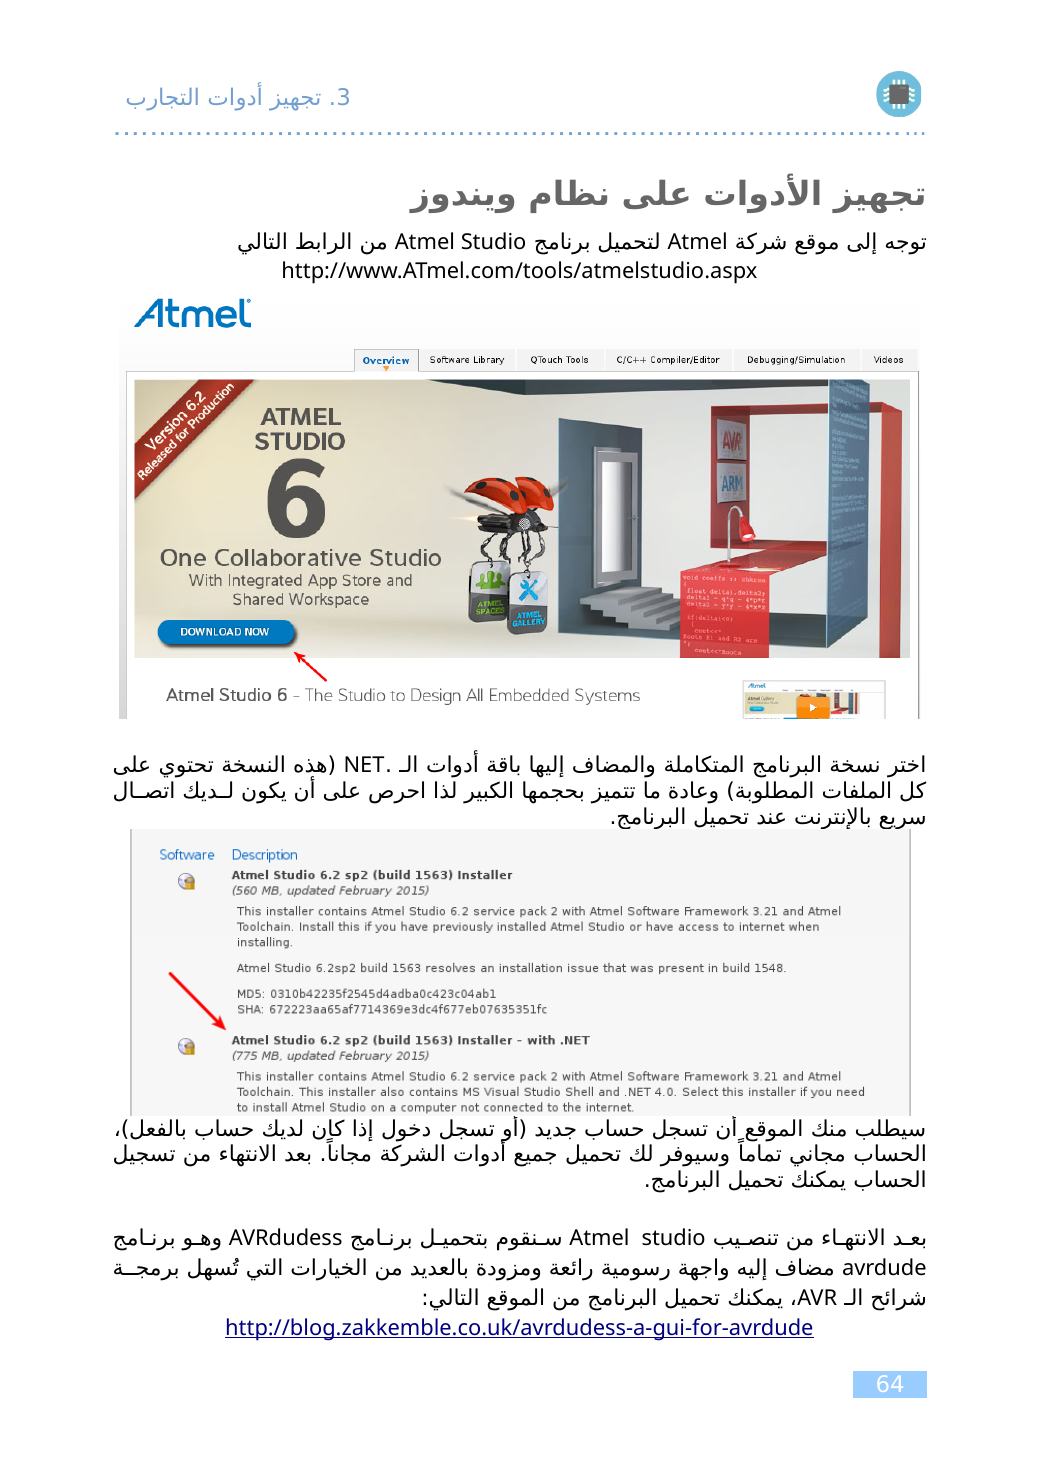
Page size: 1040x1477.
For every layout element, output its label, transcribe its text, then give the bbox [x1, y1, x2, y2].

picture [876, 71, 922, 117]
text http://www.ATmel.com/tools/atmelstudio.aspx [112, 255, 927, 285]
subtitle تجهيز اﻷدوات على نظام ويندوز [112, 174, 927, 213]
text توجه إلى موقع شركة Atmel لتحميل برنامج Atmel Studio من الرابط التالي [112, 226, 927, 255]
text بعد الانتهاء من تنصيب Atmel studio سنقوم بتحميل برنامج AVRdudess وهو برنامج avrdude مضاف إليه واجهة رسومية رائعة ومزودة بالعديد من الخيارات التي تُسهل برمجة شرائح الـ AVR، يمكنك تحميل البرنامج من الموقع التالي: [112, 1222, 927, 1312]
picture [119, 285, 921, 719]
text سيطلب منك الموقع أن تسجل حساب جديد (أو تسجل دخول إذا كان لديك حساب بالفعل)، الحساب مجاني تماماً وسيوفر لك تحميل جميع أدوات الشركة مجاناً. بعد الانتهاء من تسجيل الحساب يمكنك تحميل البرنامج. [112, 829, 927, 1192]
picture [118, 829, 922, 1116]
text اختر نسخة البرنامج المتكاملة والمضاف إليها باقة أدوات الـ .NET (هذه النسخة تحتوي على كل الملفات المطلوبة) وعادة ما تتميز بحجمها الكبير لذا احرص على أن يكون لديك اتصال سريع بالإنترنت عند تحميل البرنامج. [112, 748, 927, 829]
text http://blog.zakkemble.co.uk/avrdudess-a-gui-for-avrdude [112, 1312, 927, 1341]
